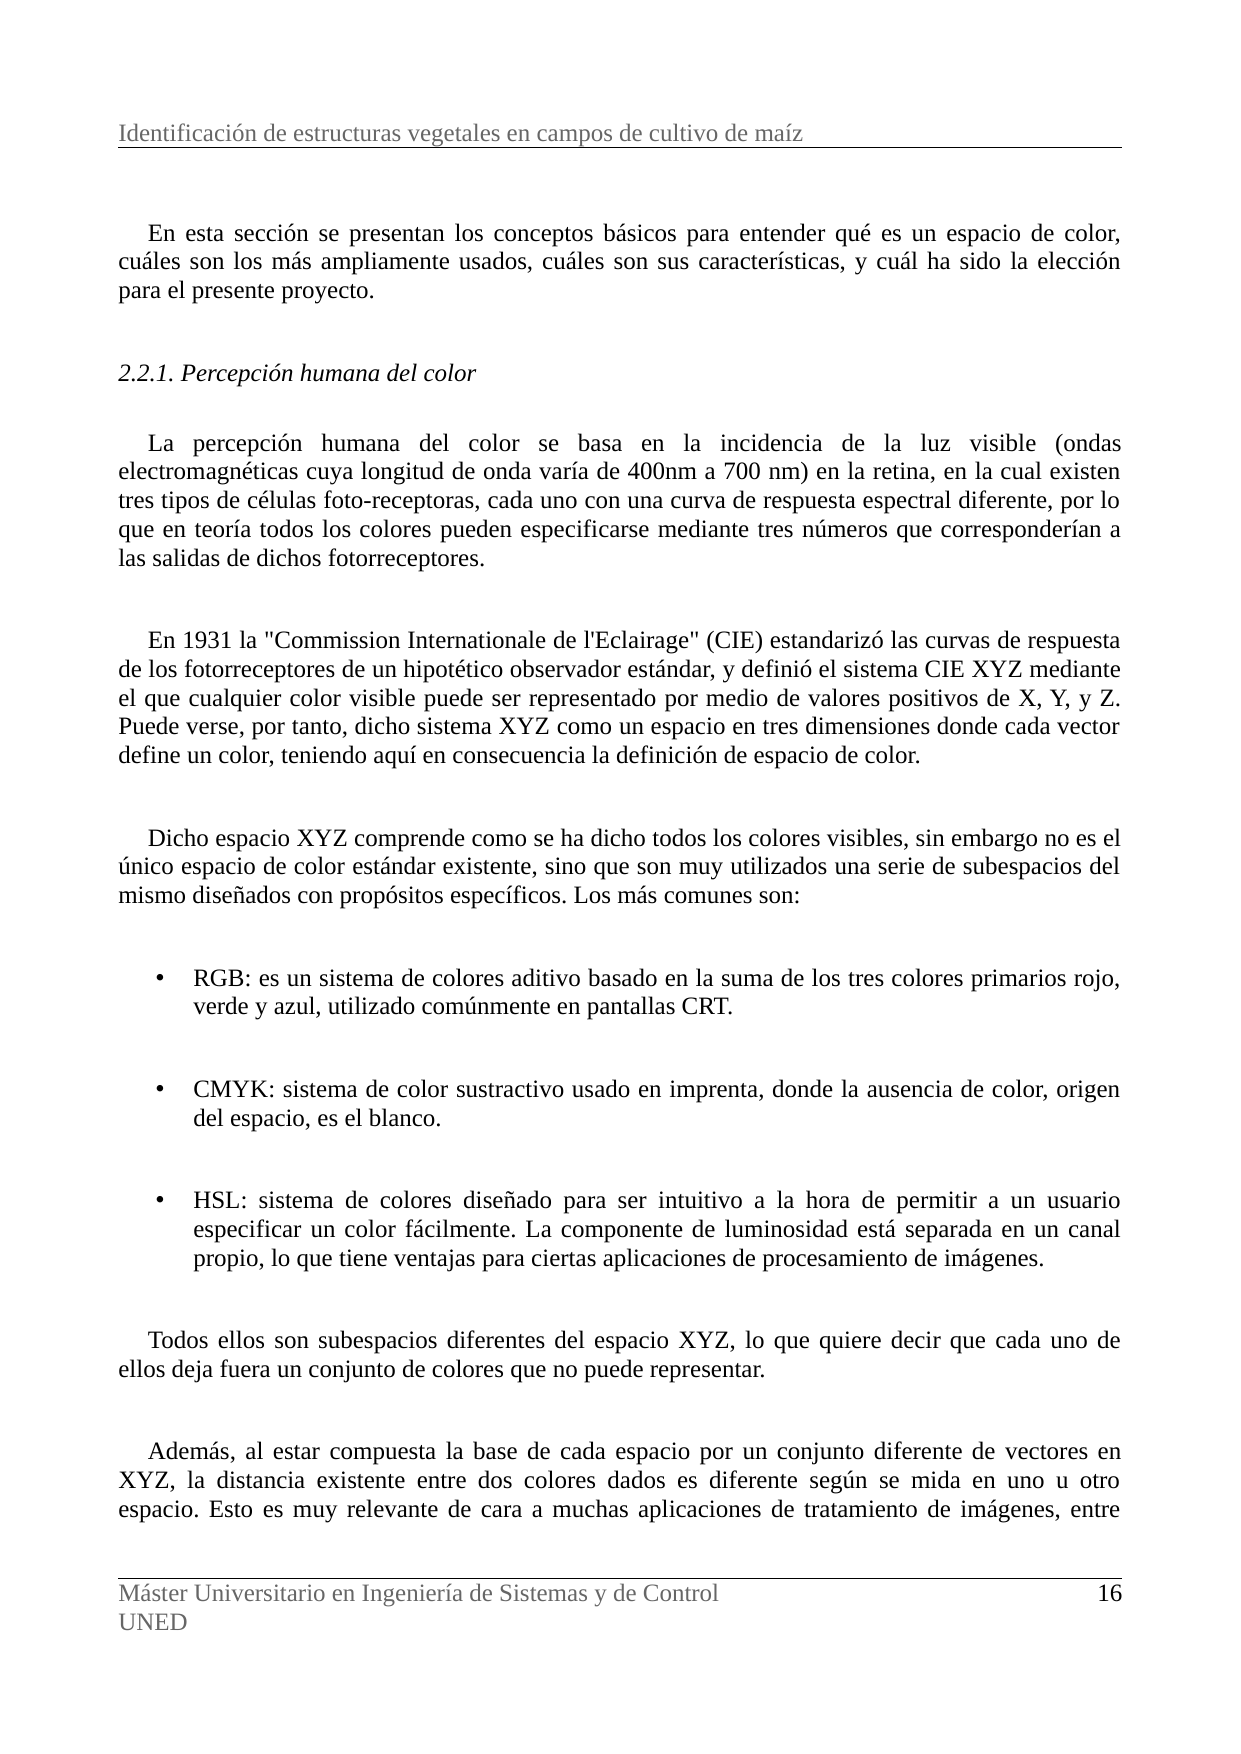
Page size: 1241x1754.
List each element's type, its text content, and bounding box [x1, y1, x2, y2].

list CMYK: sistema de color sustractivo usado en imprenta, donde la ausencia de color, origen del espacio, es el blanco. [156, 1074, 1122, 1131]
text Todos ellos son subespacios diferentes del espacio XYZ, lo que quiere decir que cada uno de ellos deja fuera un conjunto de colores que no puede representar. [118, 1325, 1122, 1383]
list HSL: sistema de colores diseñado para ser intuitivo a la hora de permitir a un usuario especificar un color fácilmente. La componente de luminosidad está separada en un canal propio, lo que tiene ventajas para ciertas aplicaciones de procesamiento de imágenes. [156, 1185, 1122, 1271]
text Además, al estar compuesta la base de cada espacio por un conjunto diferente de vectores en XYZ, la distancia existente entre dos colores dados es diferente según se mida en uno u otro espacio. Esto es muy relevante de cara a muchas aplicaciones de tratamiento de imágenes, entre [118, 1436, 1122, 1523]
subtitle 2.2.1. Percepción humana del color [118, 358, 1122, 386]
list RGB: es un sistema de colores aditivo basado en la suma de los tres colores primarios rojo, verde y azul, utilizado comúnmente en pantallas CRT. [156, 963, 1122, 1020]
text En esta sección se presentan los conceptos básicos para entender qué es un espacio de color, cuáles son los más ampliamente usados, cuáles son sus características, y cuál ha sido la elección para el presente proyecto. [118, 218, 1122, 304]
text La percepción humana del color se basa en la incidencia de la luz visible (ondas electromagnéticas cuya longitud de onda varía de 400nm a 700 nm) en la retina, en la cual existen tres tipos de células foto-receptoras, cada uno con una curva de respuesta espectral diferente, por lo que en teoría todos los colores pueden especificarse mediante tres números que corresponderían a las salidas de dichos fotorreceptores. [118, 428, 1122, 571]
text Dicho espacio XYZ comprende como se ha dicho todos los colores visibles, sin embargo no es el único espacio de color estándar existente, sino que son muy utilizados una serie de subespacios del mismo diseñados con propósitos específicos. Los más comunes son: [118, 823, 1122, 909]
text En 1931 la "Commission Internationale de l'Eclairage" (CIE) estandarizó las curvas de respuesta de los fotorreceptores de un hipotético observador estándar, y definió el sistema CIE XYZ mediante el que cualquier color visible puede ser representado por medio de valores positivos de X, Y, y Z. Puede verse, por tanto, dicho sistema XYZ como un espacio en tres dimensiones donde cada vector define un color, teniendo aquí en consecuencia la definición de espacio de color. [118, 625, 1122, 769]
